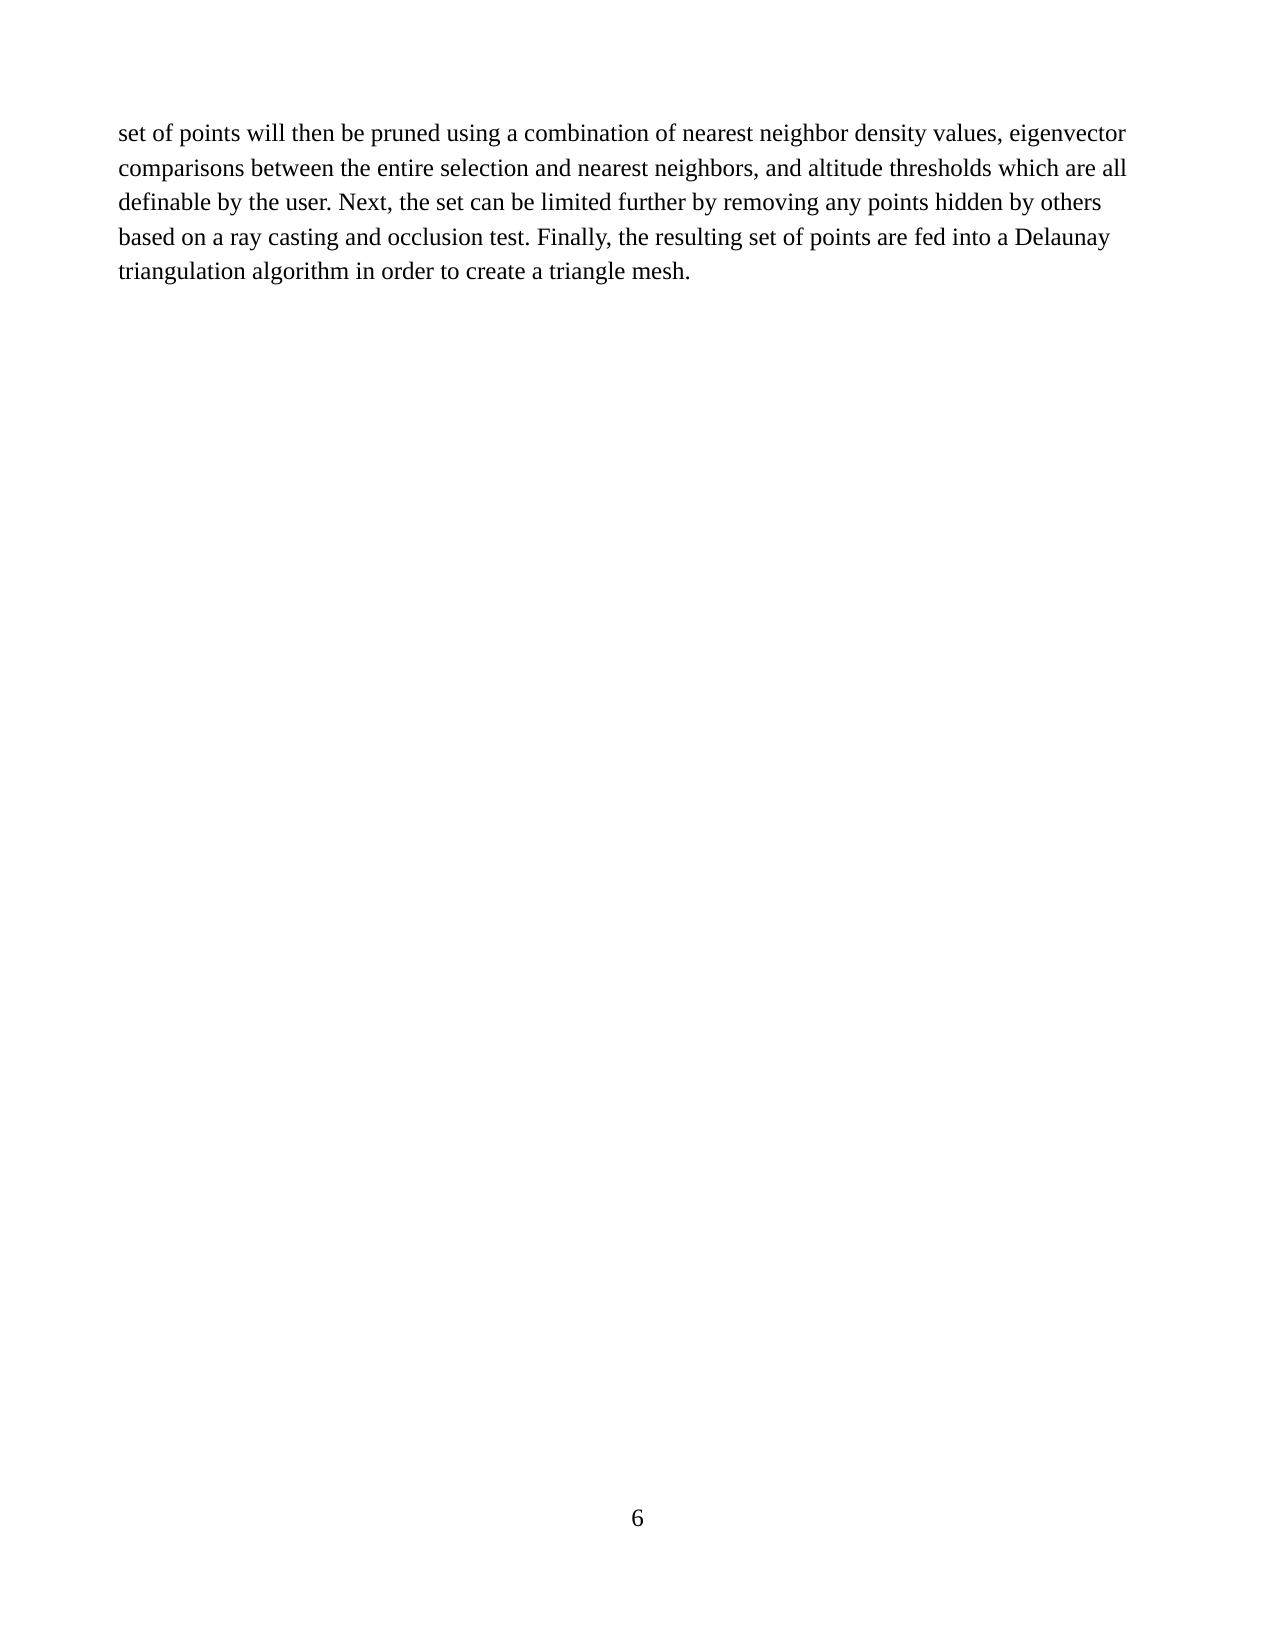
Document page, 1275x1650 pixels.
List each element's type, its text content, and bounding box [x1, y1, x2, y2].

text set of points will then be pruned using a combination of nearest neighbor density values, eigenvector comparisons between the entire selection and nearest neighbors, and altitude thresholds which are all definable by the user. Next, the set can be limited further by removing any points hidden by others based on a ray casting and occlusion test. Finally, the resulting set of points are fed into a Delaunay triangulation algorithm in order to create a triangle mesh. [118, 118, 1157, 285]
